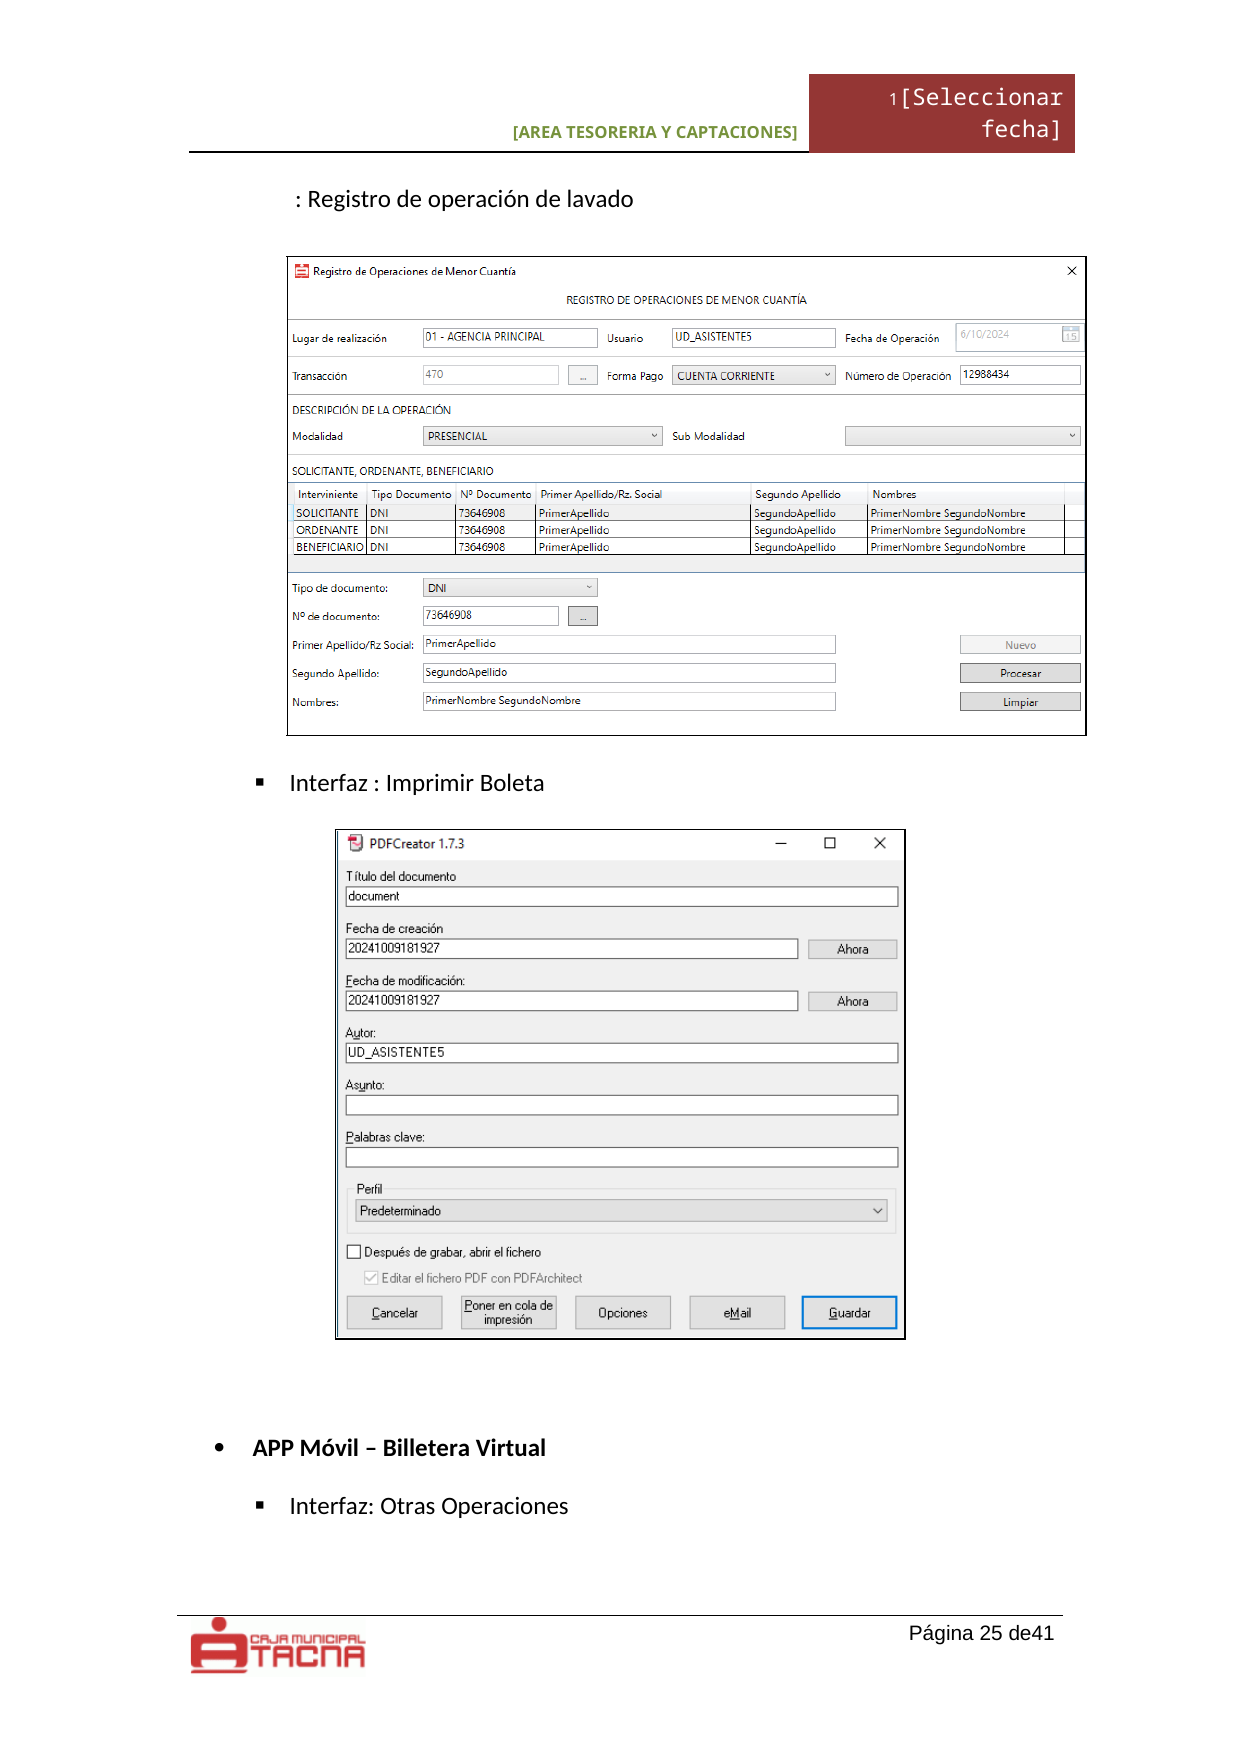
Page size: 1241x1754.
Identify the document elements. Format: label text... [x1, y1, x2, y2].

list APP Móvil – Billetera Virtual [215, 1432, 1063, 1462]
list Interfaz : Registro de operación de lavado [254, 184, 1063, 214]
list Interfaz: Otras Operaciones [254, 1491, 1063, 1521]
list Interfaz : Imprimir Boleta [254, 257, 1063, 797]
